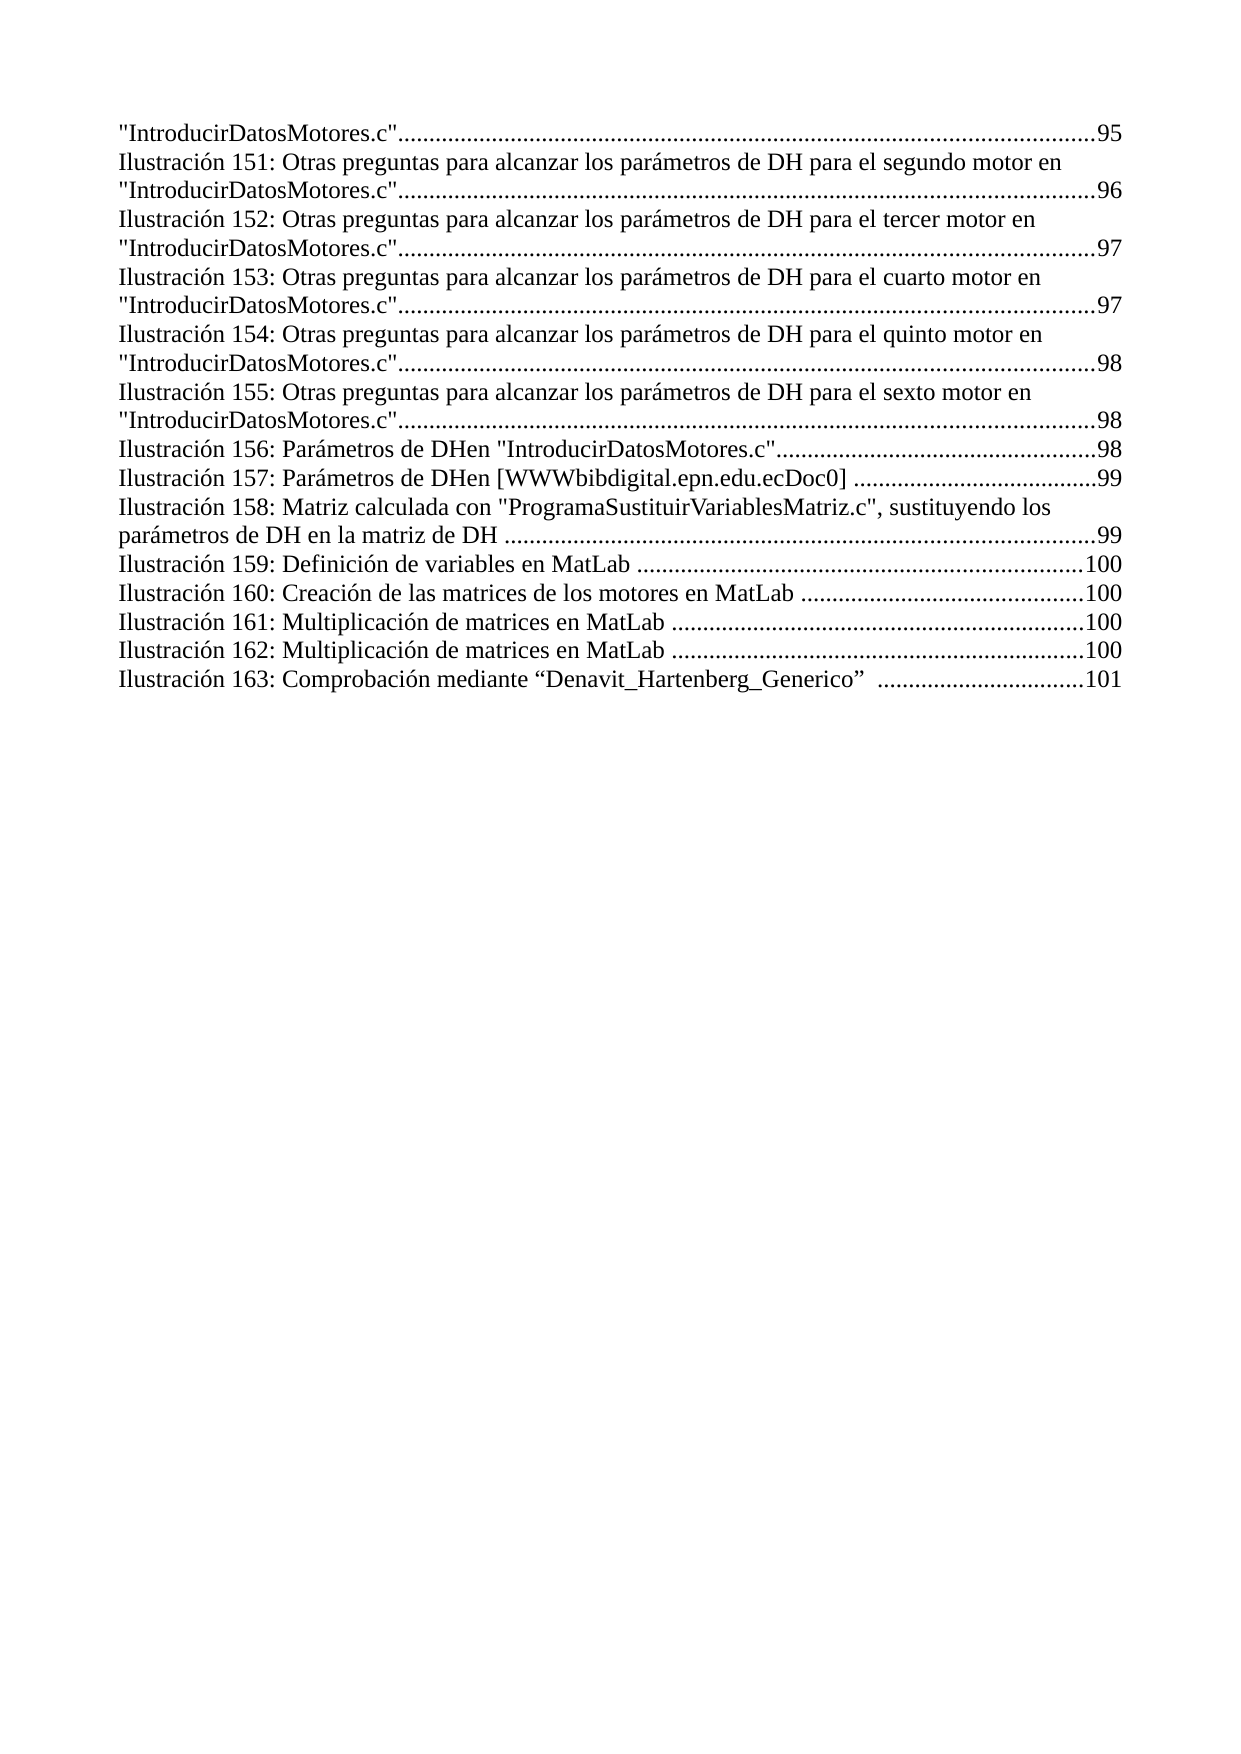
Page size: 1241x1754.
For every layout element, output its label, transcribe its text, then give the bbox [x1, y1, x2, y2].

text Ilustración 154: Otras preguntas para alcanzar los parámetros de DH para el quinto motor en "IntroducirDatosMotores.c" 98 [118, 319, 1122, 377]
text Ilustración 162: Multiplicación de matrices en MatLab 100 [118, 636, 1122, 664]
text Ilustración 160: Creación de las matrices de los motores en MatLab 100 [118, 578, 1122, 607]
text Ilustración 157: Parámetros de DHen [WWWbibdigital.epn.edu.ecDoc0] 99 [118, 463, 1122, 492]
text Ilustración 159: Definición de variables en MatLab 100 [118, 549, 1122, 578]
text Ilustración 156: Parámetros de DHen "IntroducirDatosMotores.c" 98 [118, 434, 1122, 463]
text Ilustración 151: Otras preguntas para alcanzar los parámetros de DH para el segundo motor en "IntroducirDatosMotores.c" 96 [118, 147, 1122, 204]
text Ilustración 163: Comprobación mediante “Denavit_Hartenberg_Generico” 101 [118, 664, 1122, 693]
text Ilustración 153: Otras preguntas para alcanzar los parámetros de DH para el cuarto motor en "IntroducirDatosMotores.c" 97 [118, 262, 1122, 319]
text Ilustración 161: Multiplicación de matrices en MatLab 100 [118, 607, 1122, 636]
text Ilustración 152: Otras preguntas para alcanzar los parámetros de DH para el tercer motor en "IntroducirDatosMotores.c" 97 [118, 204, 1122, 262]
text Ilustración 158: Matriz calculada con "ProgramaSustituirVariablesMatriz.c", sustituyendo los parámetros de DH en la matriz de DH 99 [118, 492, 1122, 549]
text Ilustración 155: Otras preguntas para alcanzar los parámetros de DH para el sexto motor en "IntroducirDatosMotores.c" 98 [118, 377, 1122, 434]
text Ilustración 150: Preguntas para alcanzar los parámetros de DH para un primer motor en "IntroducirDatosMotores.c" 95 [118, 118, 1122, 147]
